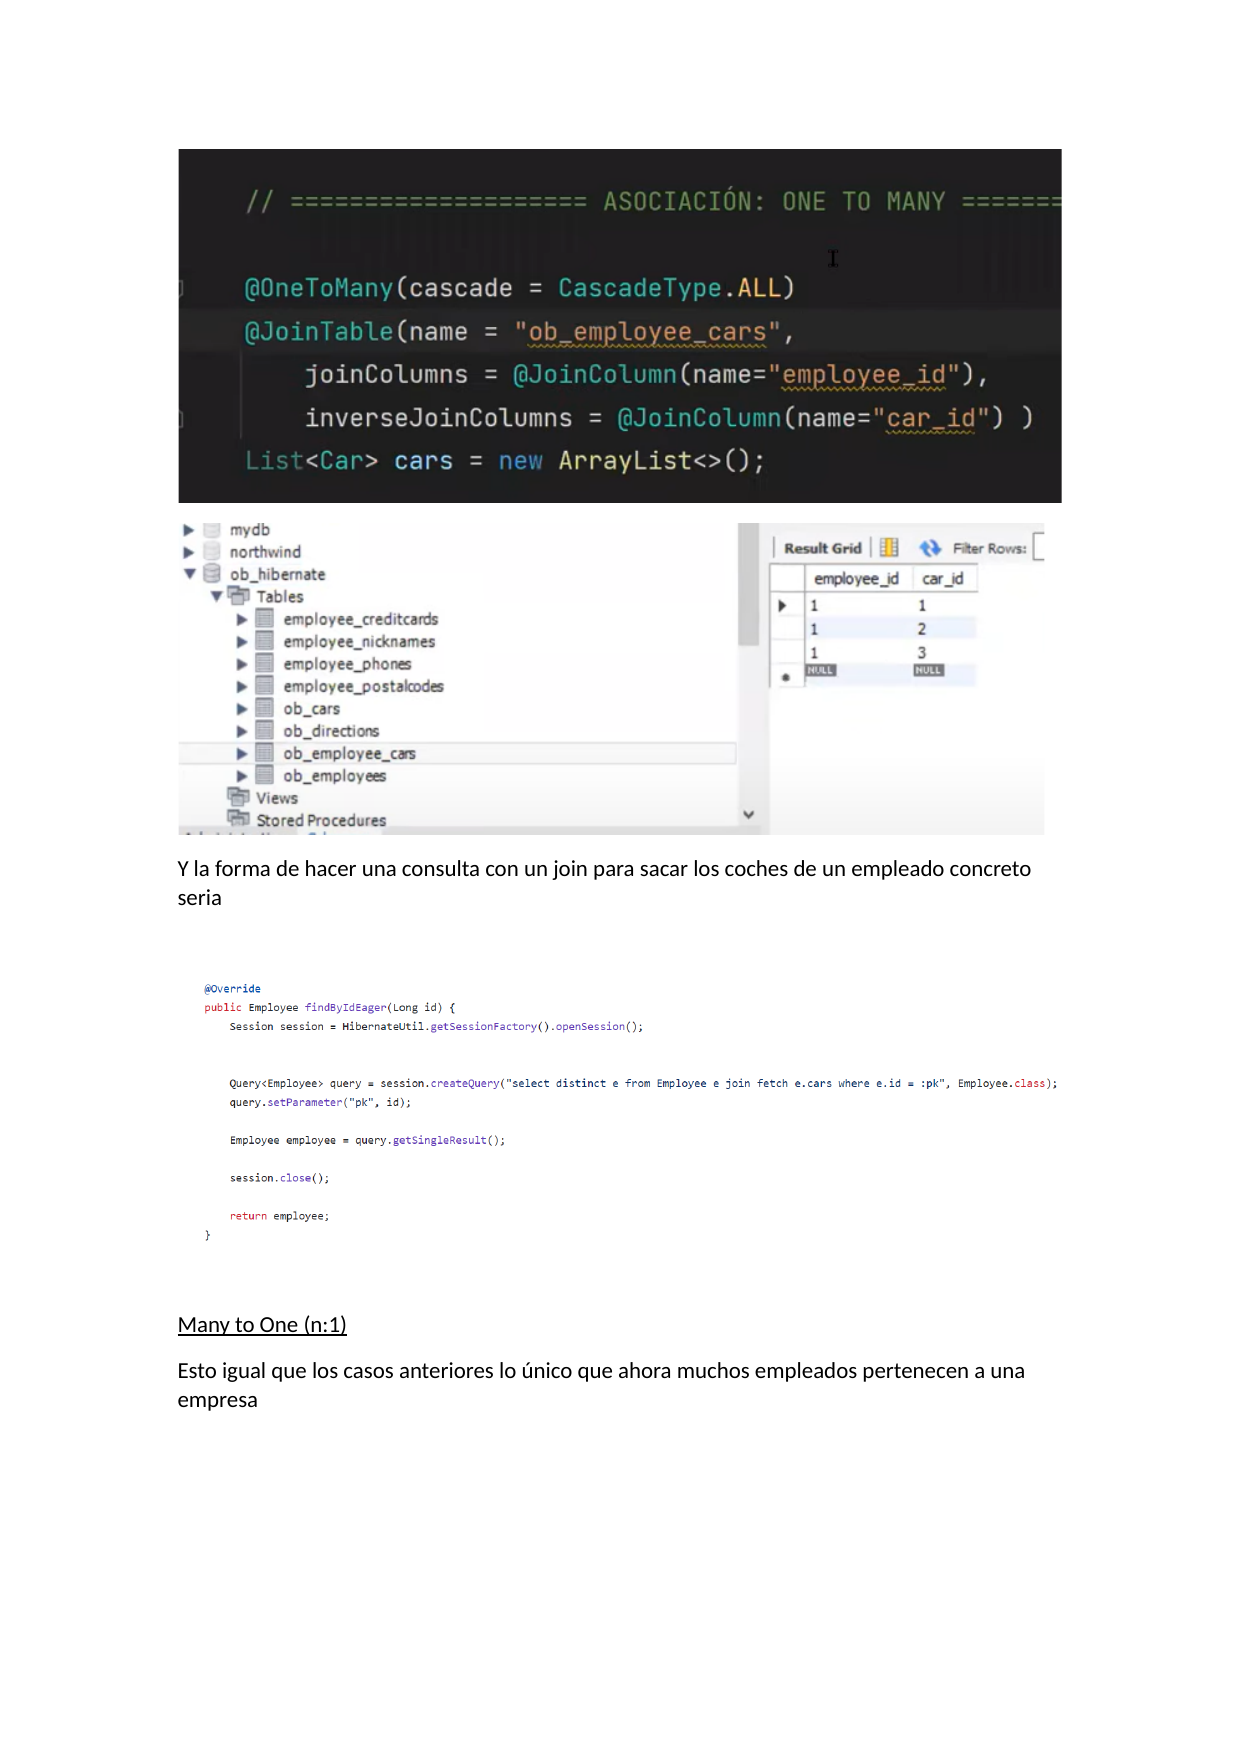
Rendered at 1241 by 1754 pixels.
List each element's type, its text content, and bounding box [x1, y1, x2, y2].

text Many to One (n:1) [177, 1310, 1063, 1338]
picture [178, 976, 1063, 1245]
picture [178, 149, 1062, 503]
picture [178, 523, 1045, 835]
text Esto igual que los casos anteriores lo único que ahora muchos empleados pertenecen a una empresa [177, 1356, 1063, 1413]
text Y la forma de hacer una consulta con un join para sacar los coches de un empleado concreto seria [177, 854, 1063, 911]
